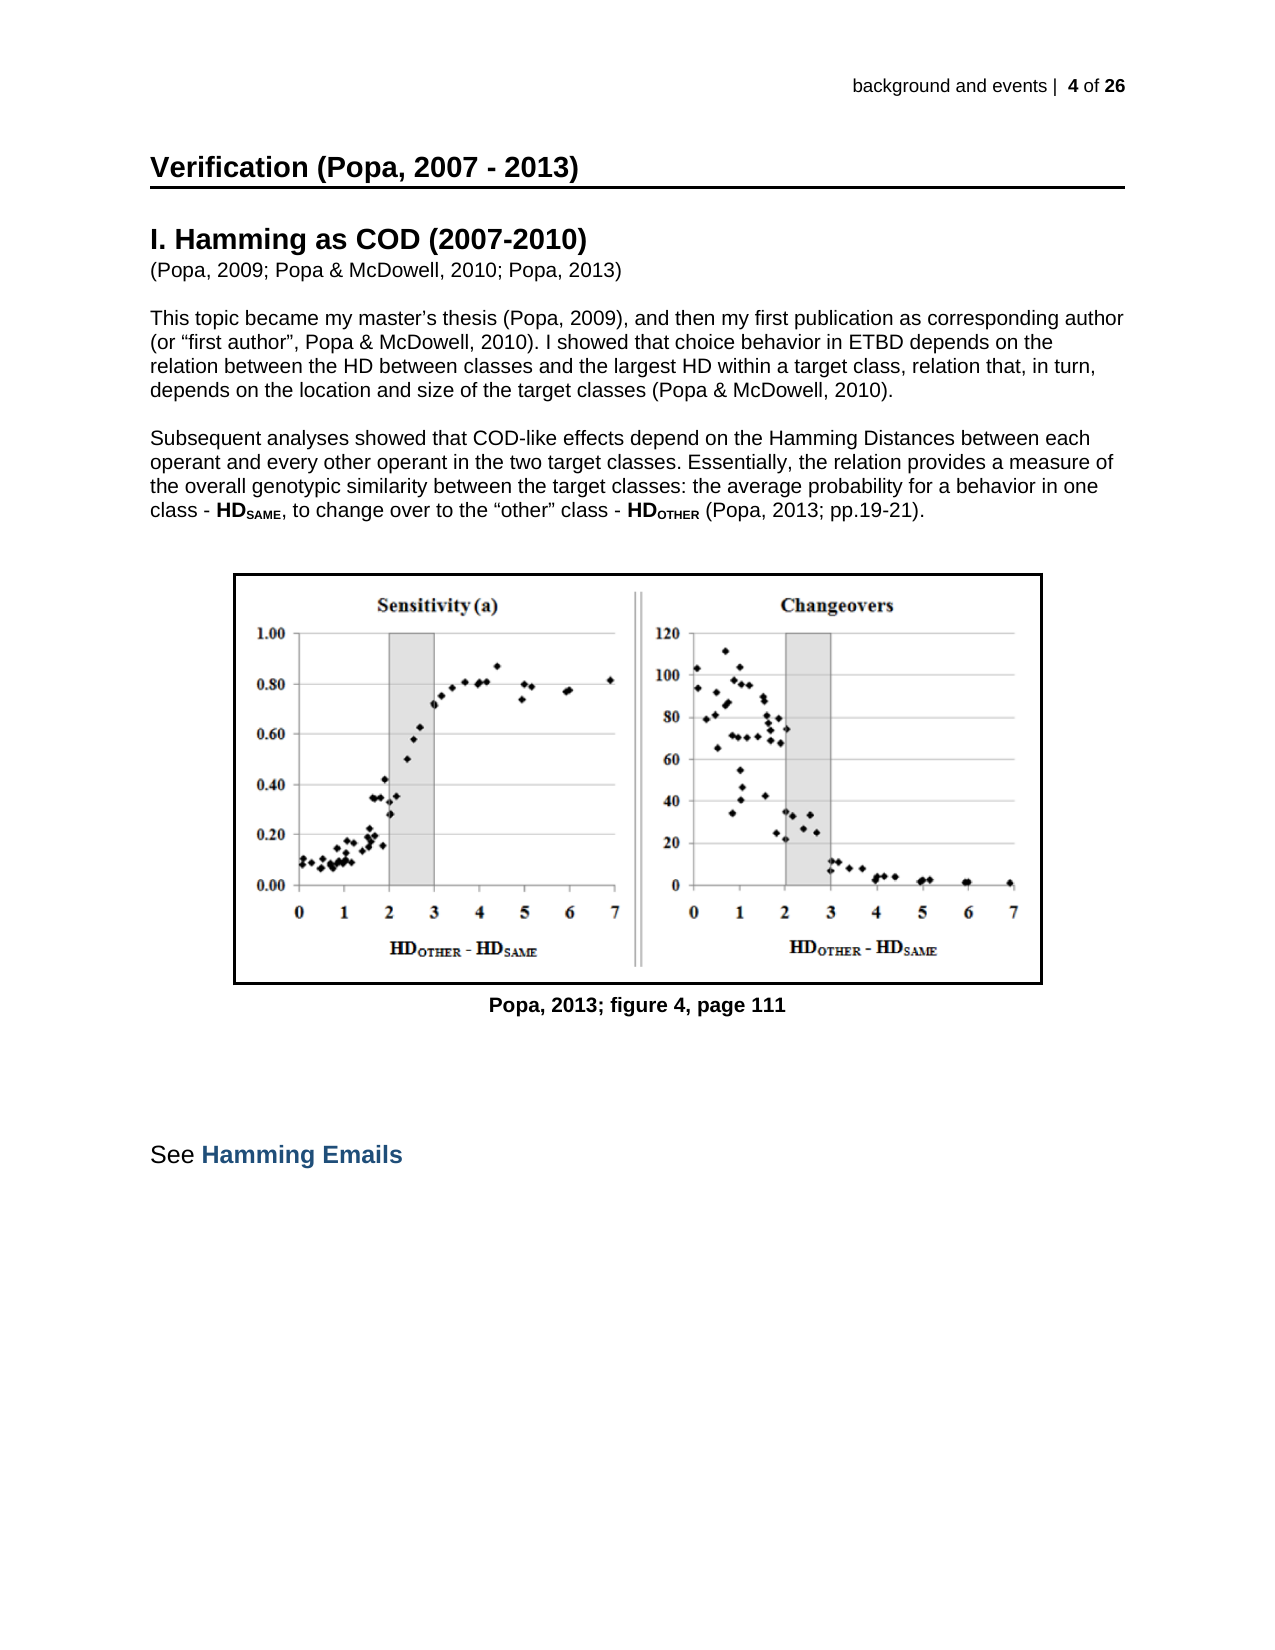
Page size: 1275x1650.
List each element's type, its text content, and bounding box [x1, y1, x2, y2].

text Popa, 2013; figure 4, page 111 [225, 992, 1050, 1016]
text This topic became my master’s thesis (Popa, 2009), and then my first publication as corresponding author (or “first author”, Popa & McDowell, 2010). I showed that choice behavior in ETBD depends on the relation between the HD between classes and the largest HD within a target class, relation that, in turn, depends on the location and size of the target classes (Popa & McDowell, 2010). [150, 306, 1125, 402]
text Subsequent analyses showed that COD-like effects depend on the Hamming Distances between each operant and every other operant in the two target classes. Essentially, the relation provides a measure of the overall genotypic similarity between the target classes: the average probability for a behavior in one class - HDSAME, to change over to the “other” class - HDOTHER (Popa, 2013; pp.19-21). [150, 426, 1125, 522]
subtitle I. Hamming as COD (2007-2010) [150, 222, 1125, 255]
text See Hamming Emails [150, 1140, 1125, 1168]
picture [236, 576, 1040, 982]
subtitle Verification (Popa, 2007 - 2013) [150, 150, 1125, 186]
text (Popa, 2009; Popa & McDowell, 2010; Popa, 2013) [150, 258, 1125, 282]
